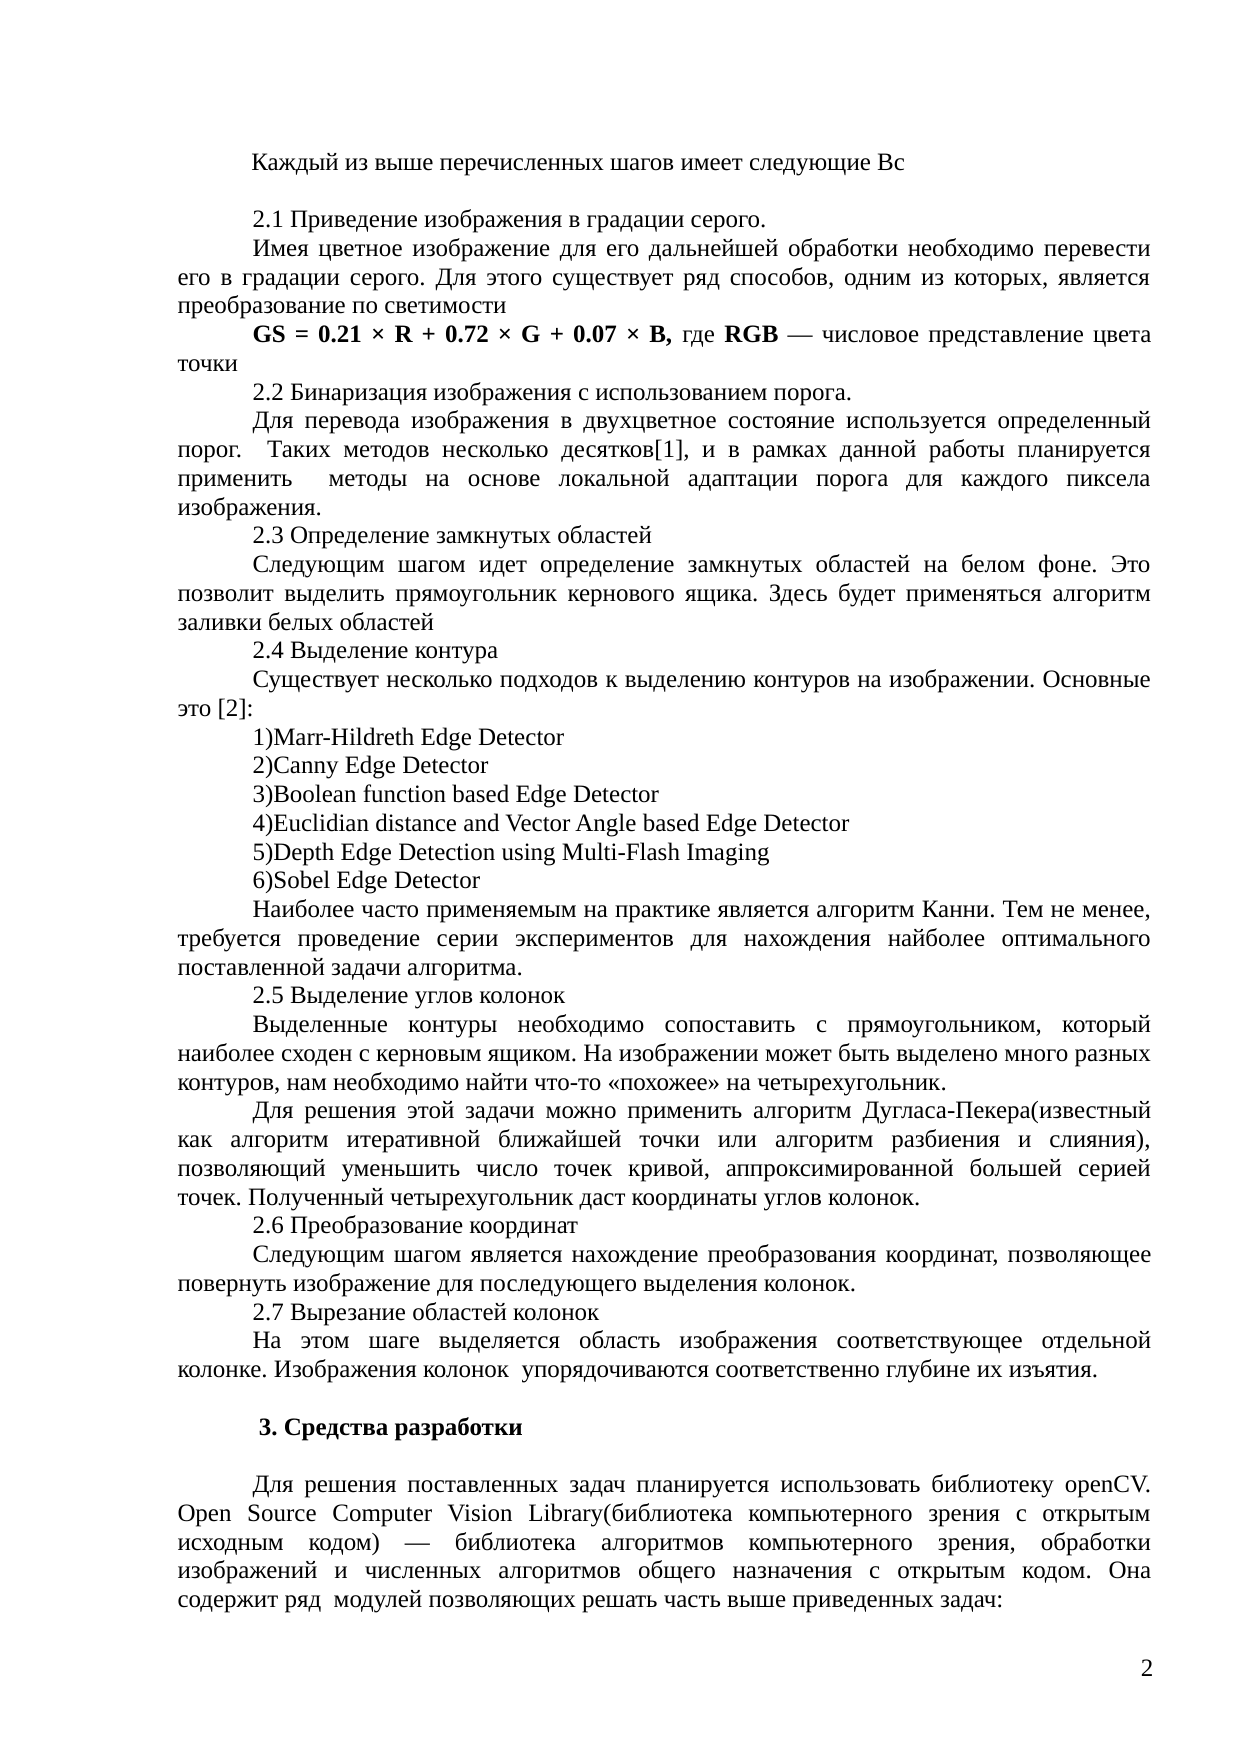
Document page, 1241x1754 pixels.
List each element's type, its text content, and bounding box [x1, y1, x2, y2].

text 6)Sobel Edge Detector [177, 866, 1152, 894]
text Выделенные контуры необходимо сопоставить с прямоугольником, который наиболее сходен с керновым ящиком. На изображении может быть выделено много разных контуров, нам необходимо найти что-то «похожее» на четырехугольник. [177, 1009, 1152, 1096]
text Следующим шагом идет определение замкнутых областей на белом фоне. Это позволит выделить прямоугольник кернового ящика. Здесь будет применяться алгоритм заливки белых областей [177, 549, 1152, 636]
text Наиболее часто применяемым на практике является алгоритм Канни. Тем не менее, требуется проведение серии экспериментов для нахождения найболее оптимального поставленной задачи алгоритма. [177, 894, 1152, 981]
text 2.5 Выделение углов колонок [177, 981, 1152, 1009]
text Для перевода изображения в двухцветное состояние используется определенный порог. Таких методов несколько десятков[1], и в рамках данной работы планируется применить методы на основе локальной адаптации порога для каждого пиксела изображения. [177, 406, 1152, 521]
text Существует несколько подходов к выделению контуров на изображении. Основные это [2]: [177, 664, 1152, 722]
text 5)Depth Edge Detection using Multi-Flash Imaging [177, 837, 1152, 866]
text Для решения этой задачи можно применить алгоритм Дугласа-Пекера(известный как алгоритм итеративной ближайшей точки или алгоритм разбиения и слияния), позволяющий уменьшить число точек кривой, аппроксимированной большей серией точек. Полученный четырехугольник даст координаты углов колонок. [177, 1096, 1152, 1211]
text 2.1 Приведение изображения в градации серого. [177, 204, 1152, 233]
text Для решения поставленных задач планируется использовать библиотеку openCV. Open Source Computer Vision Library(библиотека компьютерного зрения с открытым исходным кодом) — библиотека алгоритмов компьютерного зрения, обработки изображений и численных алгоритмов общего назначения с открытым кодом. Она содержит ряд модулей позволяющих решать часть выше приведенных задач: [177, 1469, 1152, 1613]
text 3. Средства разработки [177, 1412, 1152, 1441]
text Каждый из выше перечисленных шагов имеет следующие Вс [177, 147, 1152, 176]
text 4)Euclidian distance and Vector Angle based Edge Detector [177, 808, 1152, 837]
text 2.2 Бинаризация изображения с использованием порога. [177, 377, 1152, 406]
text GS = 0.21 × R + 0.72 × G + 0.07 × B, где RGB — числовое представление цвета точки [177, 319, 1152, 377]
text 3)Boolean function based Edge Detector [177, 779, 1152, 808]
text На этом шаге выделяется область изображения соответствующее отдельной колонке. Изображения колонок упорядочиваются соответственно глубине их изъятия. [177, 1326, 1152, 1383]
text 2.6 Преобразование координат [177, 1211, 1152, 1239]
text 2.7 Вырезание областей колонок [177, 1297, 1152, 1326]
text 2.4 Выделение контура [177, 636, 1152, 664]
text 2.3 Определение замкнутых областей [177, 521, 1152, 549]
text Имея цветное изображение для его дальнейшей обработки необходимо перевести его в градации серого. Для этого существует ряд способов, одним из которых, является преобразование по светимости [177, 233, 1152, 319]
text 2)Canny Edge Detector [177, 751, 1152, 779]
text Следующим шагом является нахождение преобразования координат, позволяющее повернуть изображение для последующего выделения колонок. [177, 1239, 1152, 1297]
text 1)Marr-Hildreth Edge Detector [177, 722, 1152, 751]
